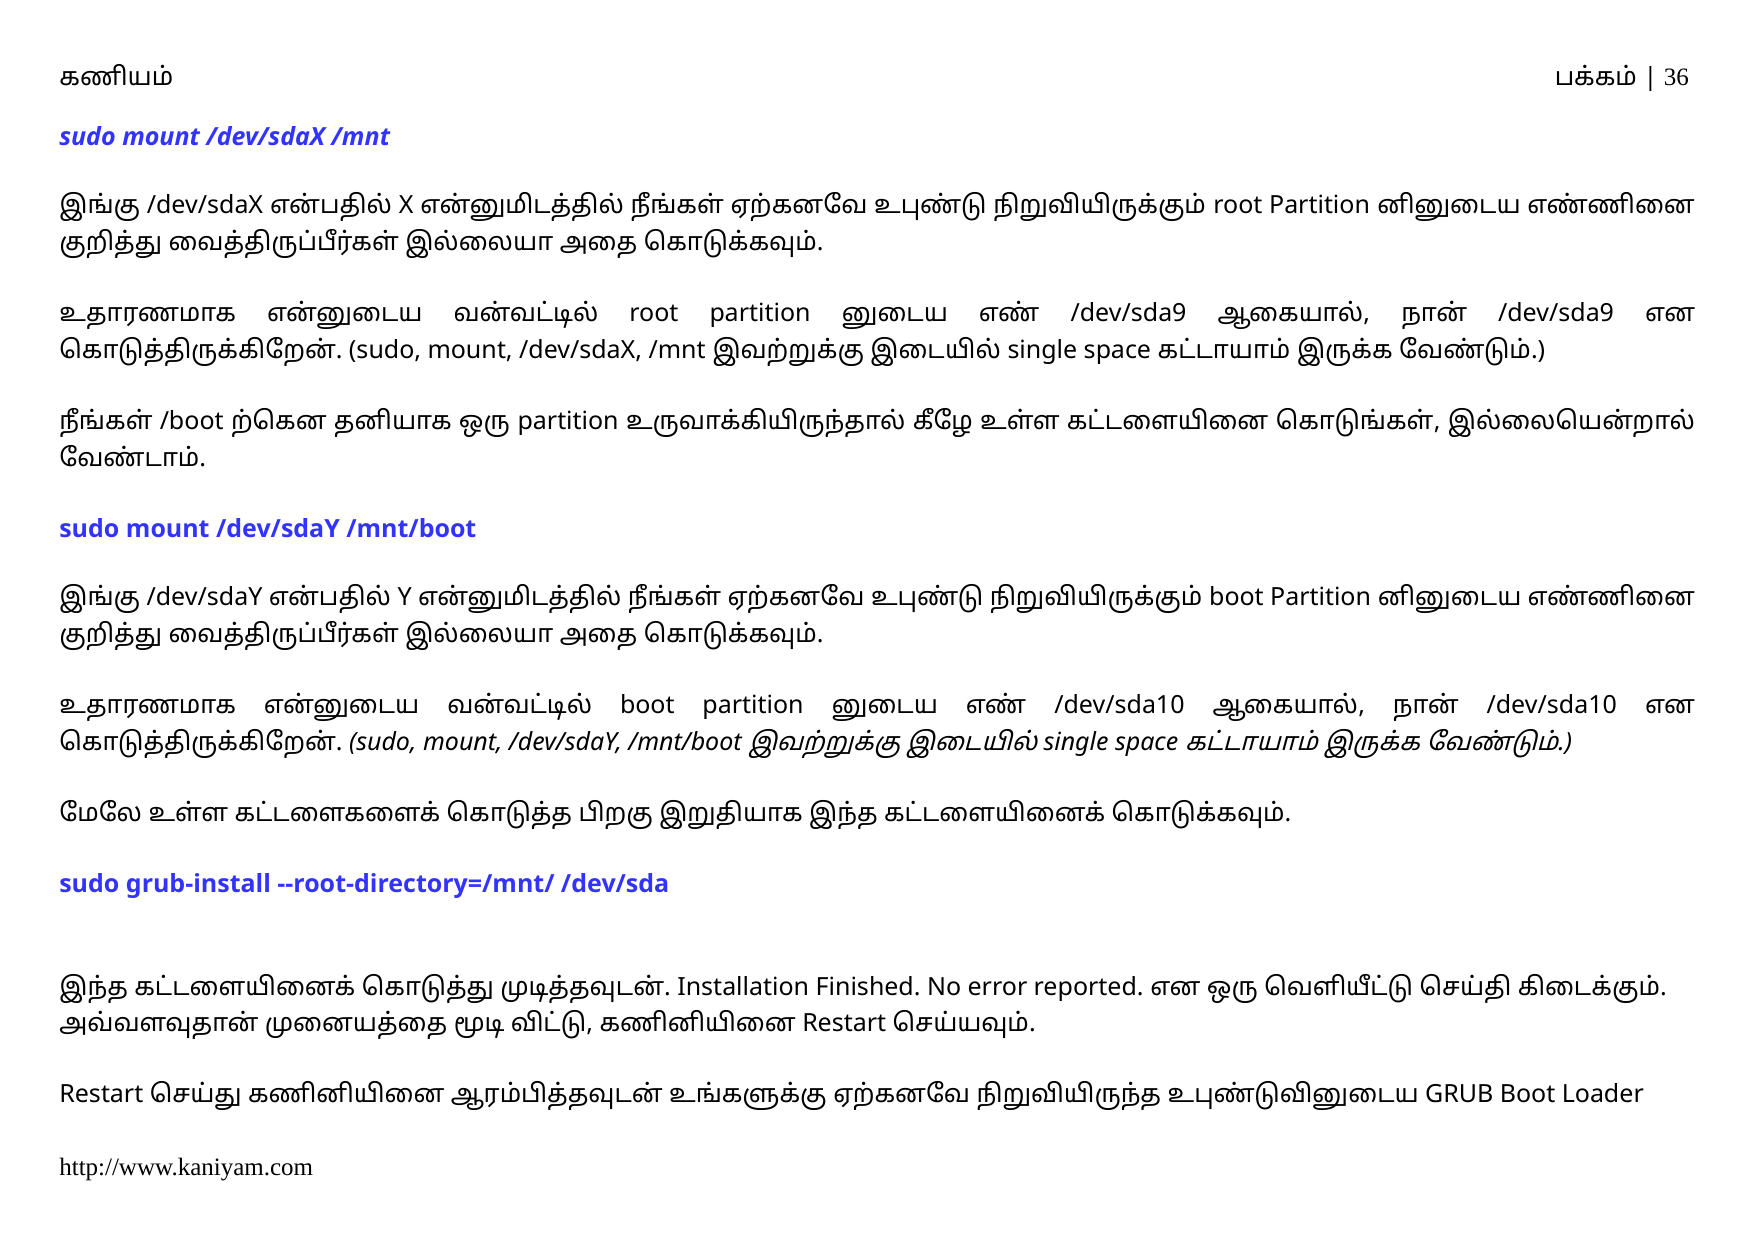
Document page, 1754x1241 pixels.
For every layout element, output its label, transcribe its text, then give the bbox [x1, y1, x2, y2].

text நீங்கள் /boot ற்கென தனியாக ஒரு partition உருவாக்கியிருந்தால் கீழே உள்ள கட்டளையினை கொடுங்கள், இல்லையென்றால் வேண்டாம். [59, 403, 1695, 477]
text இங்கு /dev/sdaX என்பதில் X என்னுமிடத்தில் நீங்கள் ஏற்கனவே உபுண்டு நிறுவியிருக்கும் root Partition னினுடைய எண்ணினை குறித்து வைத்திருப்பீர்கள் இல்லையா அதை கொடுக்கவும். [59, 187, 1695, 261]
text மேலே உள்ள கட்டளைகளைக் கொடுத்த பிறகு இறுதியாக இந்த கட்டளையினைக் கொடுக்கவும். [59, 795, 1695, 832]
text இங்கு /dev/sdaY என்பதில் Y என்னுமிடத்தில் நீங்கள் ஏற்கனவே உபுண்டு நிறுவியிருக்கும் boot Partition னினுடைய எண்ணினை குறித்து வைத்திருப்பீர்கள் இல்லையா அதை கொடுக்கவும். [59, 579, 1695, 653]
text உதாரணமாக என்னுடைய வன்வட்டில் boot partition னுடைய எண் /dev/sda10 ஆகையால், நான் /dev/sda10 என கொடுத்திருக்கிறேன். (sudo, mount, /dev/sdaY, /mnt/boot இவற்றுக்கு இடையில் single space கட்டாயாம் இருக்க வேண்டும்.) [59, 687, 1695, 761]
text உதாரணமாக என்னுடைய வன்வட்டில் root partition னுடைய எண் /dev/sda9 ஆகையால், நான் /dev/sda9 என கொடுத்திருக்கிறேன். (sudo, mount, /dev/sdaX, /mnt இவற்றுக்கு இடையில் single space கட்டாயாம் இருக்க வேண்டும்.) [59, 295, 1695, 369]
text sudo mount /dev/sdaX /mnt [59, 118, 1695, 153]
text இந்த கட்டளையினைக் கொடுத்து முடித்தவுடன். Installation Finished. No error reported. என ஒரு வெளியீட்டு செய்தி கிடைக்கும். அவ்வளவுதான் முனையத்தை மூடி விட்டு, கணினியினை Restart செய்யவும். Restart செய்து கணினியினை ஆரம்பித்தவுடன் உங்களுக்கு ஏற்கனவே நிறுவியிருந்த உபுண்டுவினுடைய GRUB Boot Loader [59, 900, 1695, 1113]
text sudo grub-install --root-directory=/mnt/ /dev/sda [59, 866, 1695, 900]
text sudo mount /dev/sdaY /mnt/boot [59, 511, 1695, 545]
